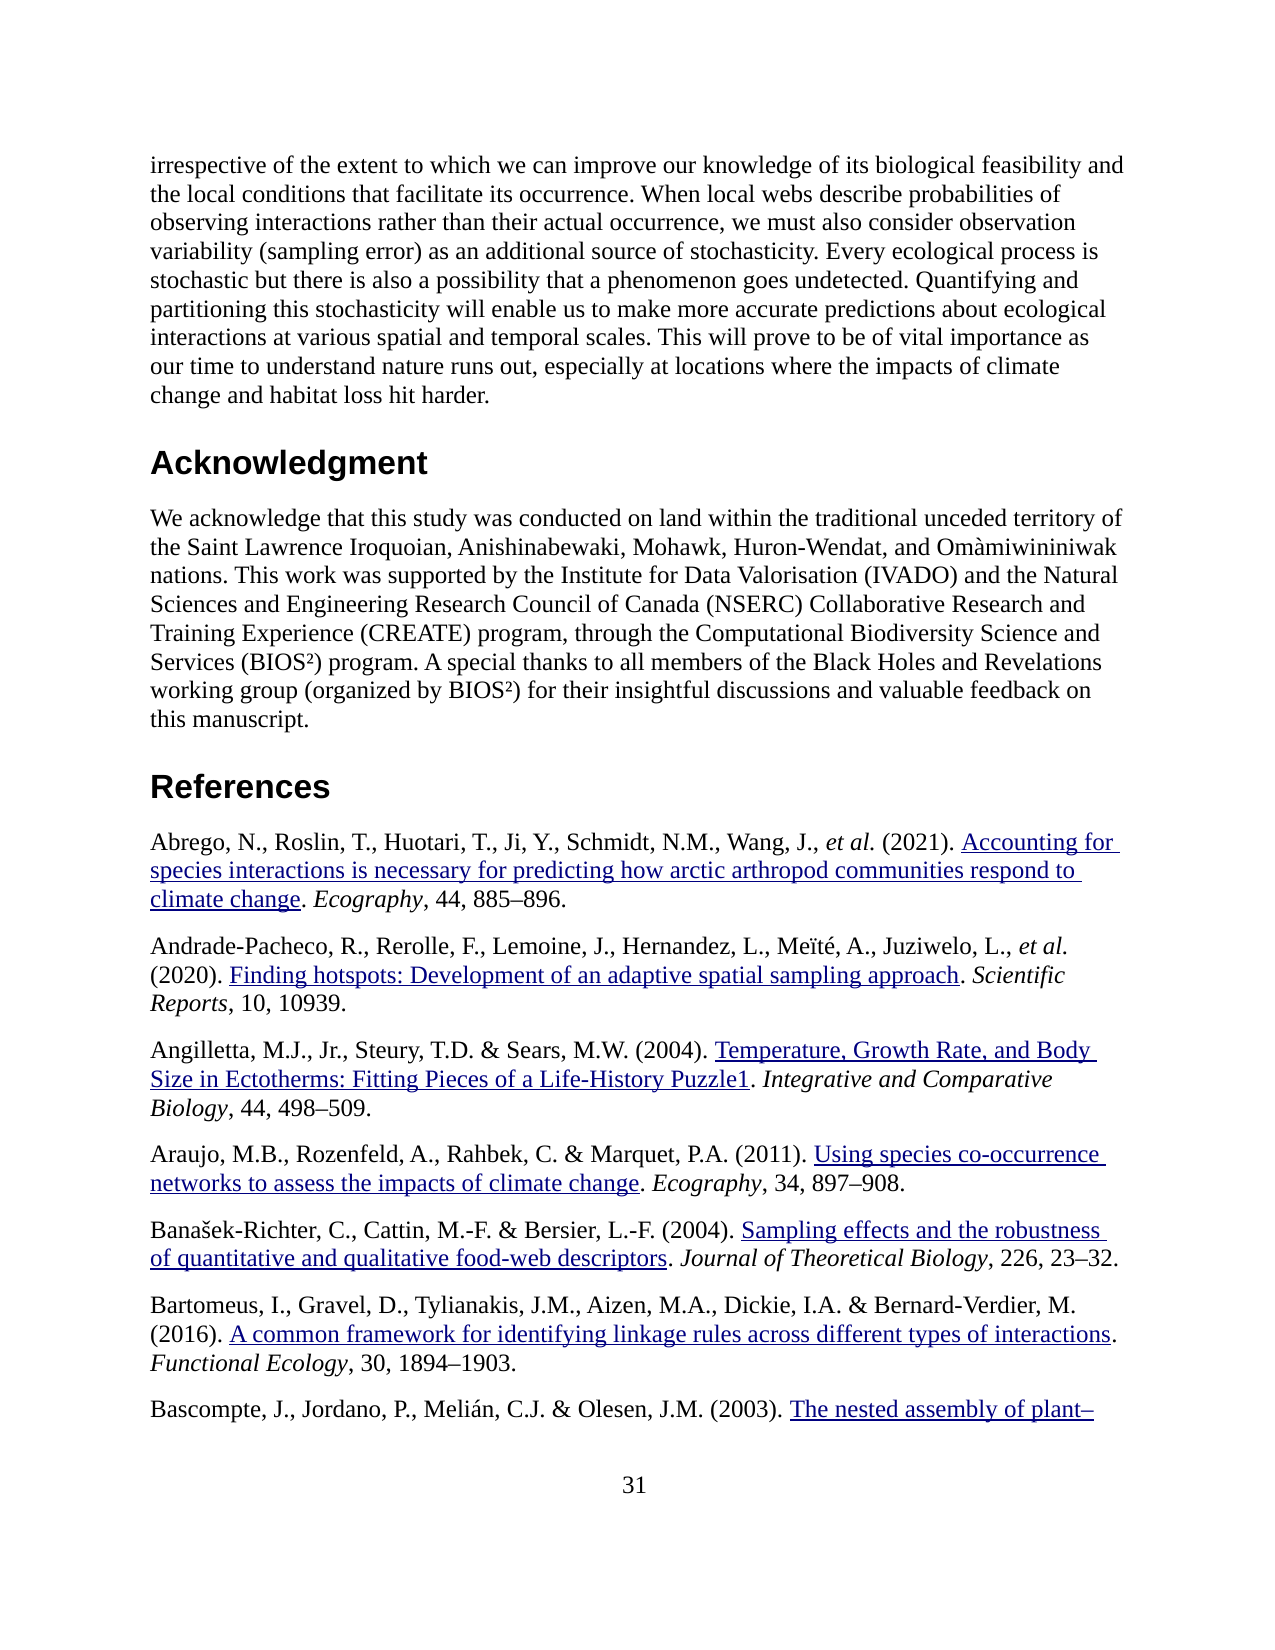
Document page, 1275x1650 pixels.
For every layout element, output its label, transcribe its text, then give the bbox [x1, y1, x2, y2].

text Araujo, M.B., Rozenfeld, A., Rahbek, C. & Marquet, P.A. (2011). Using species co-occurrence networks to assess the impacts of climate change. Ecography, 34, 897–908. [150, 1139, 1125, 1197]
text Banašek-Richter, C., Cattin, M.-F. & Bersier, L.-F. (2004). Sampling effects and the robustness of quantitative and qualitative food-web descriptors. Journal of Theoretical Biology, 226, 23–32. [150, 1215, 1125, 1272]
text Bascompte, J., Jordano, P., Melián, C.J. & Olesen, J.M. (2003). The nested assembly of plant– [150, 1394, 1125, 1423]
subtitle References [150, 767, 1125, 805]
text We acknowledge that this study was conducted on land within the traditional unceded territory of the Saint Lawrence Iroquoian, Anishinabewaki, Mohawk, Huron-Wendat, and Omàmiwininiwak nations. This work was supported by the Institute for Data Valorisation (IVADO) and the Natural Sciences and Engineering Research Council of Canada (NSERC) Collaborative Research and Training Experience (CREATE) program, through the Computational Biodiversity Science and Services (BIOS²) program. A special thanks to all members of the Black Holes and Revelations working group (organized by BIOS²) for their insightful discussions and valuable feedback on this manuscript. [150, 503, 1125, 733]
text Abrego, N., Roslin, T., Huotari, T., Ji, Y., Schmidt, N.M., Wang, J., et al. (2021). Accounting for species interactions is necessary for predicting how arctic arthropod communities respond to climate change. Ecography, 44, 885–896. [150, 827, 1125, 913]
text irrespective of the extent to which we can improve our knowledge of its biological feasibility and the local conditions that facilitate its occurrence. When local webs describe probabilities of observing interactions rather than their actual occurrence, we must also consider observation variability (sampling error) as an additional source of stochasticity. Every ecological process is stochastic but there is also a possibility that a phenomenon goes undetected. Quantifying and partitioning this stochasticity will enable us to make more accurate predictions about ecological interactions at various spatial and temporal scales. This will prove to be of vital importance as our time to understand nature runs out, especially at locations where the impacts of climate change and habitat loss hit harder. [150, 150, 1125, 409]
text Andrade-Pacheco, R., Rerolle, F., Lemoine, J., Hernandez, L., Meïté, A., Juziwelo, L., et al. (2020). Finding hotspots: Development of an adaptive spatial sampling approach. Scientific Reports, 10, 10939. [150, 931, 1125, 1017]
text Bartomeus, I., Gravel, D., Tylianakis, J.M., Aizen, M.A., Dickie, I.A. & Bernard-Verdier, M. (2016). A common framework for identifying linkage rules across different types of interactions. Functional Ecology, 30, 1894–1903. [150, 1290, 1125, 1376]
subtitle Acknowledgment [150, 443, 1125, 481]
text Angilletta, M.J., Jr., Steury, T.D. & Sears, M.W. (2004). Temperature, Growth Rate, and Body Size in Ectotherms: Fitting Pieces of a Life-History Puzzle1. Integrative and Comparative Biology, 44, 498–509. [150, 1035, 1125, 1121]
